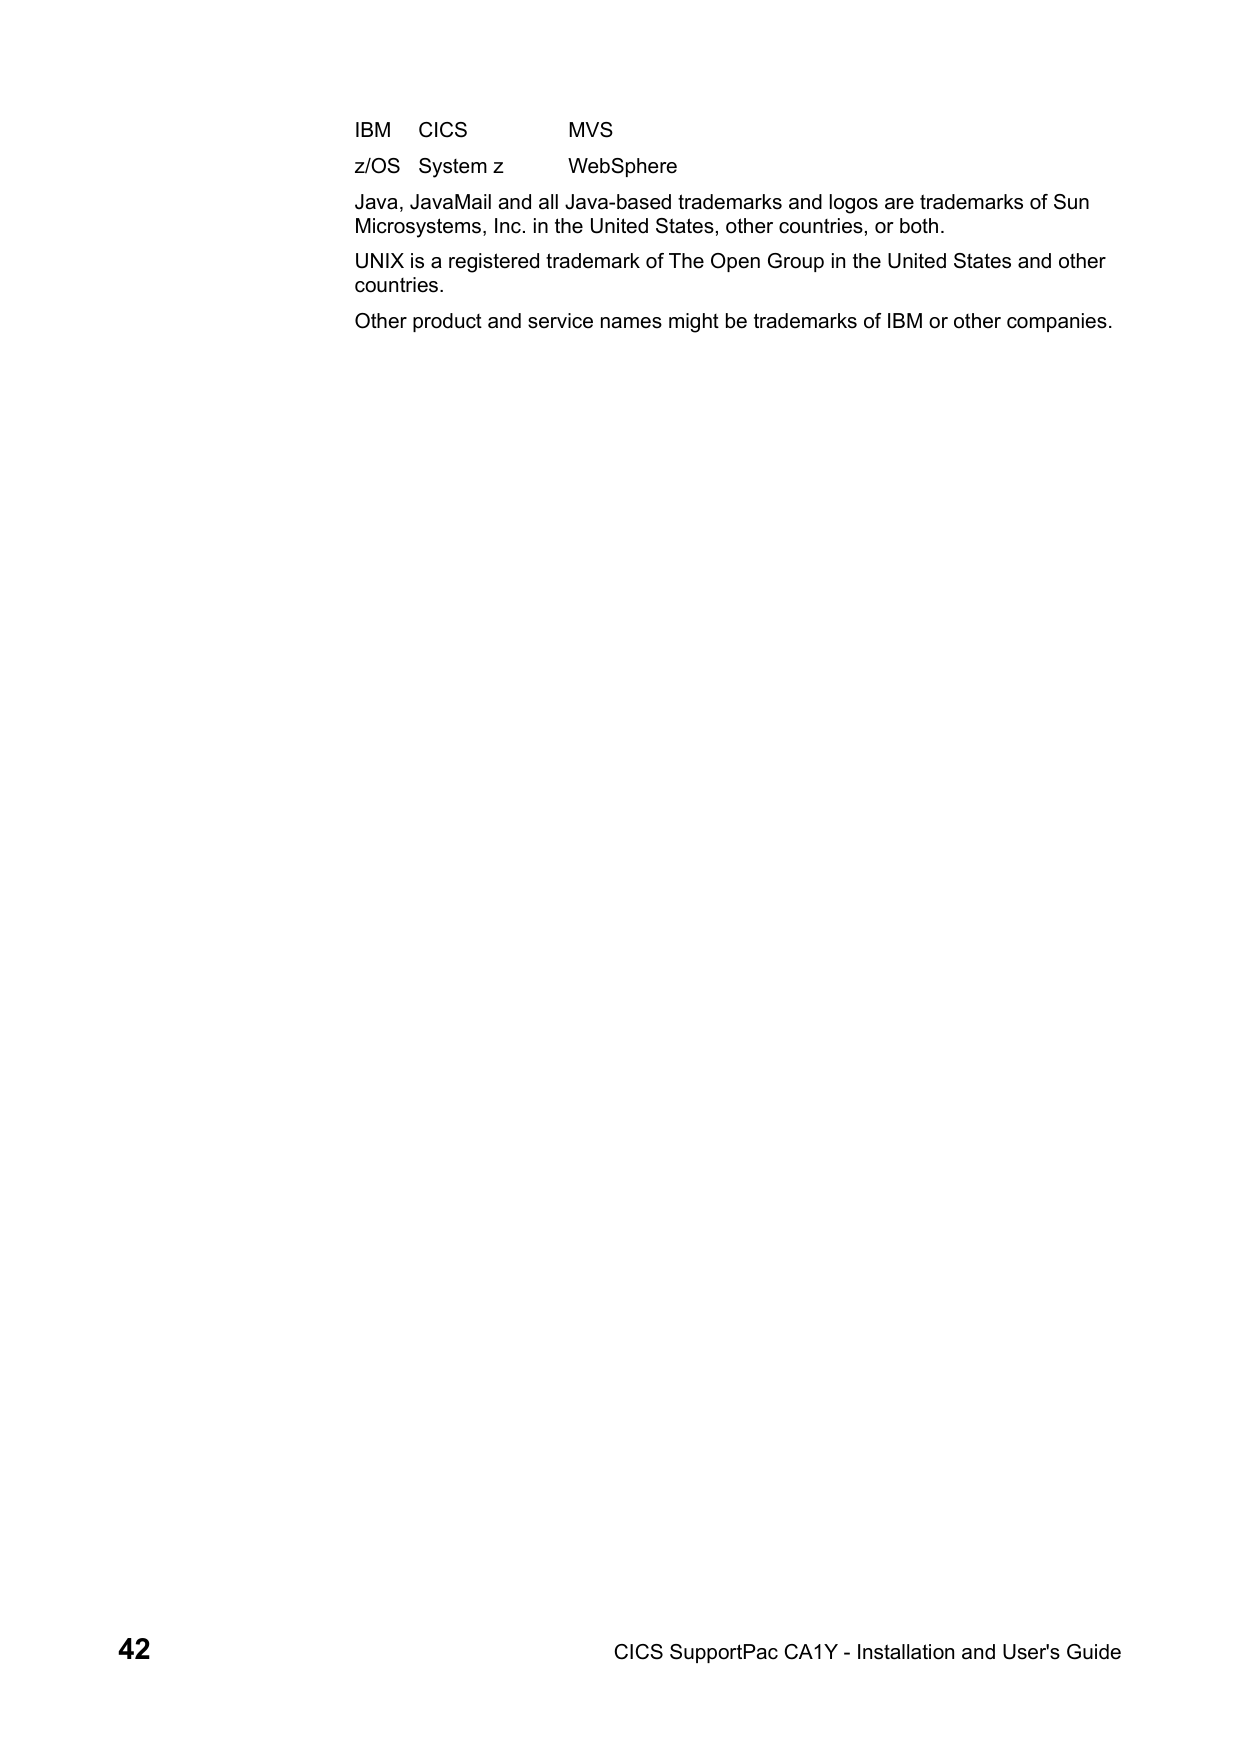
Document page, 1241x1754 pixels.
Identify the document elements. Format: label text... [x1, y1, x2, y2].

text UNIX is a registered trademark of The Open Group in the United States and other countries. [354, 249, 1122, 297]
text Other product and service names might be trademarks of IBM or other companies. [354, 309, 1122, 333]
text Java, JavaMail and all Java-based trademarks and logos are trademarks of Sun Microsystems, Inc. in the United States, other countries, or both. [354, 189, 1122, 237]
text z/OS System z WebSphere [354, 154, 1122, 178]
text IBM CICS MVS [354, 118, 1122, 142]
